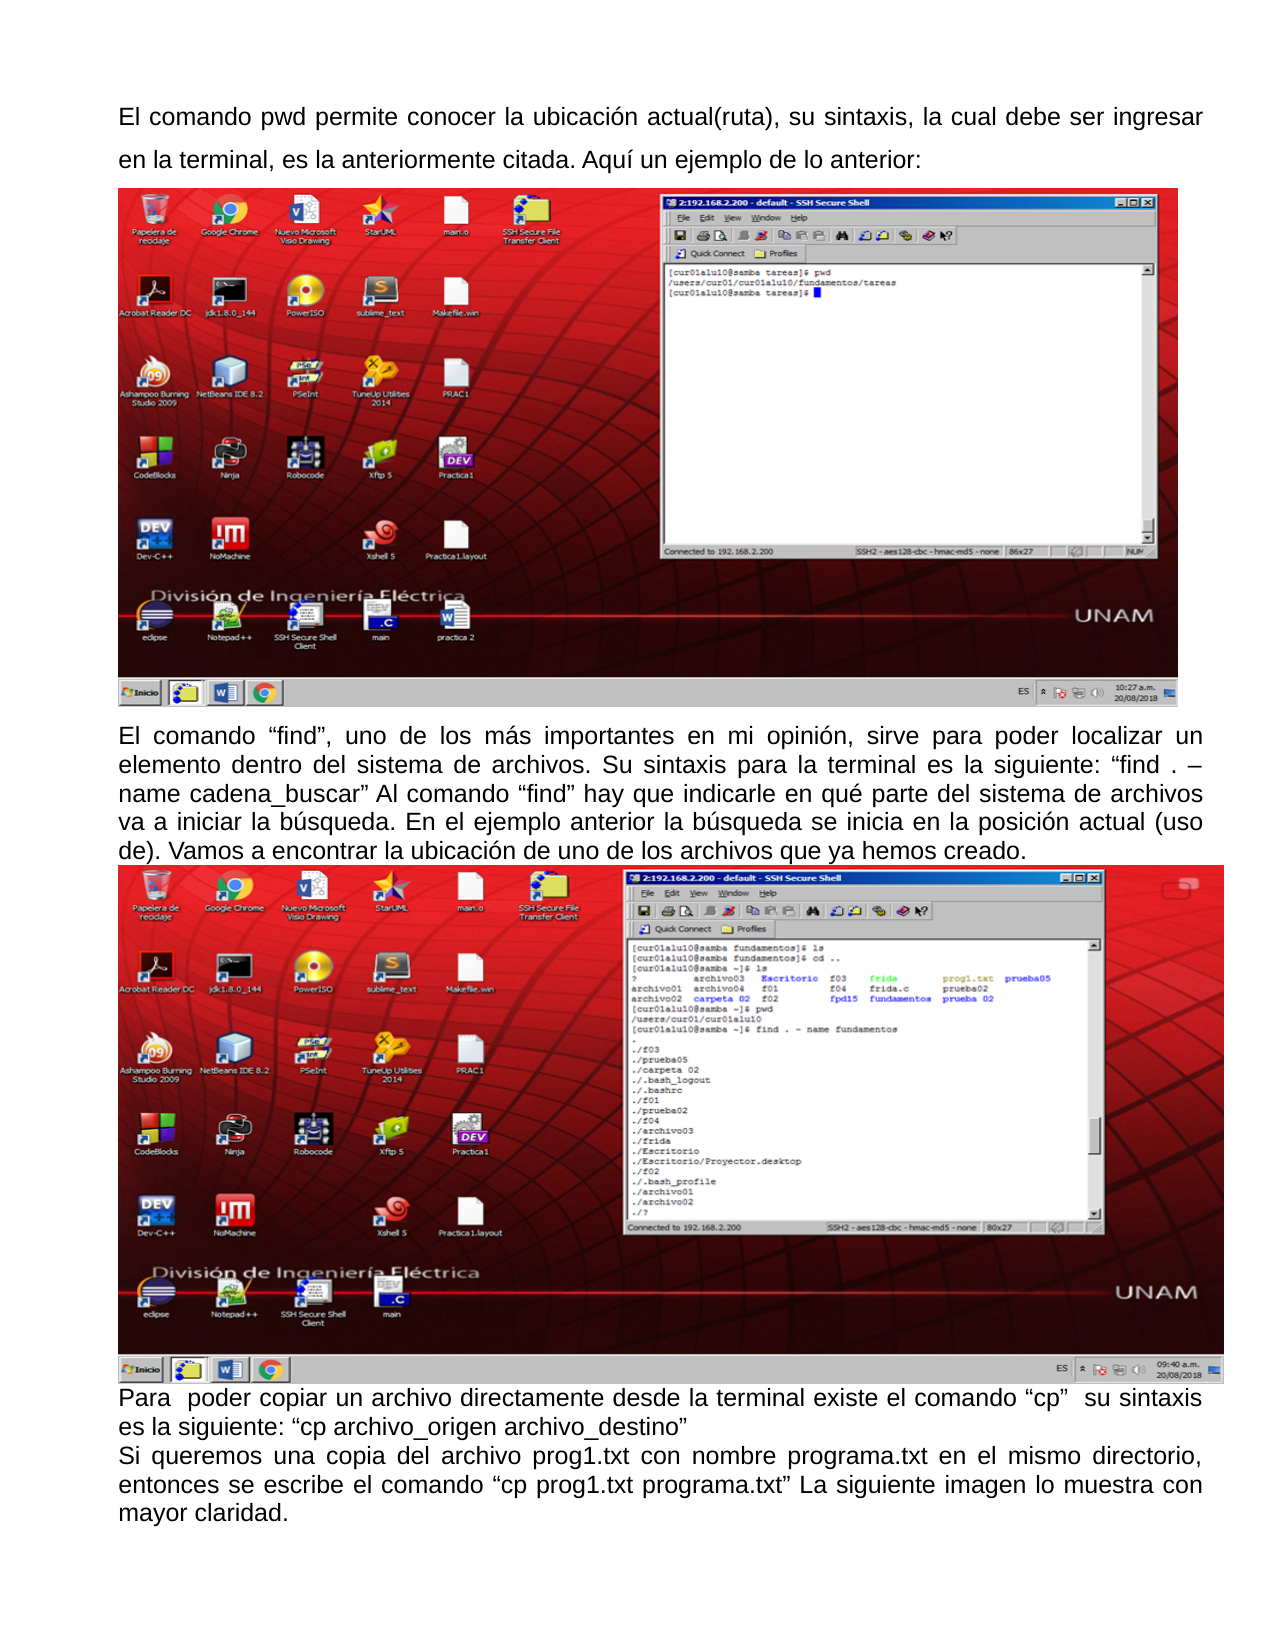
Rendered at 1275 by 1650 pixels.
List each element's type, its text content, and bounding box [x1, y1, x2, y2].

text Para poder copiar un archivo directamente desde la terminal existe el comando “cp” su sintaxis es la siguiente: “cp archivo_origen archivo_destino” [118, 1384, 1205, 1441]
text El comando pwd permite conocer la ubicación actual(ruta), su sintaxis, la cual debe ser ingresar en la terminal, es la anteriormente citada. Aquí un ejemplo de lo anterior: [118, 102, 1205, 174]
text El comando “find”, uno de los más importantes en mi opinión, sirve para poder localizar un elemento dentro del sistema de archivos. Su sintaxis para la terminal es la siguiente: “find . –name cadena_buscar” Al comando “find” hay que indicarle en qué parte del sistema de archivos va a iniciar la búsqueda. En el ejemplo anterior la búsqueda se inicia en la posición actual (uso de). Vamos a encontrar la ubicación de uno de los archivos que ya hemos creado. [118, 721, 1205, 865]
text Si queremos una copia del archivo prog1.txt con nombre programa.txt en el mismo directorio, entonces se escribe el comando “cp prog1.txt programa.txt” La siguiente imagen lo muestra con mayor claridad. [118, 1441, 1205, 1527]
